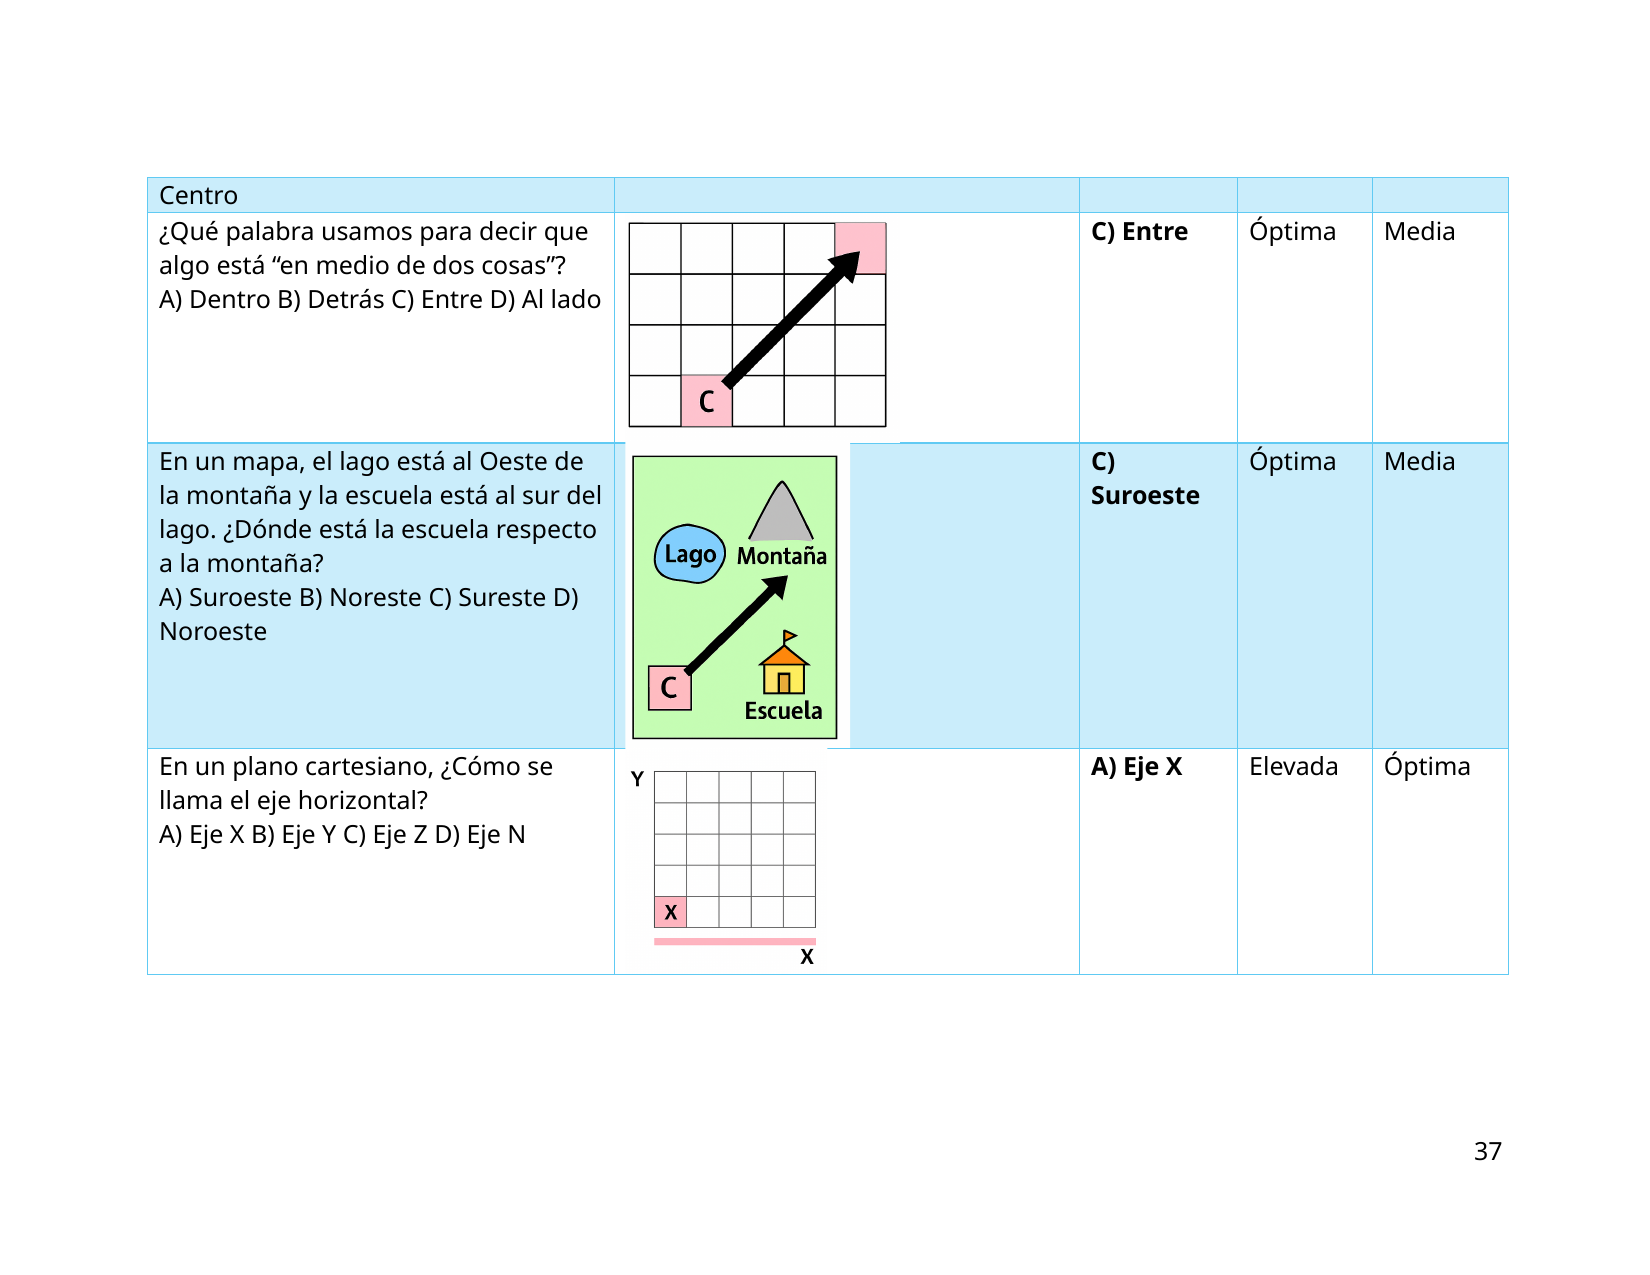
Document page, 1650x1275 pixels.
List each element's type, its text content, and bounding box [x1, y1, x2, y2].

table_cell [1080, 178, 1237, 212]
table_cell [661, 444, 1079, 748]
table_cell [615, 444, 625, 748]
table_cell [701, 749, 1079, 974]
table_cell [615, 749, 625, 974]
picture [625, 213, 707, 974]
table_cell Óptima [1238, 444, 1372, 748]
table_cell [615, 178, 1079, 212]
table_cell C) Suroeste [1080, 444, 1237, 748]
table_cell Centro [148, 178, 614, 212]
table_cell Óptima [1238, 213, 1372, 442]
table_cell Media [1373, 444, 1508, 748]
table_cell C) Entre [1080, 213, 1237, 442]
table_cell En un plano cartesiano, ¿Cómo se llama el eje horizontal? A) Eje X B) Eje Y C) Eje Z D) Eje N [148, 749, 614, 974]
table_cell [615, 213, 625, 442]
table_cell [1373, 178, 1508, 212]
table_cell [707, 213, 1079, 442]
table_cell Elevada [1238, 749, 1372, 974]
table_cell Media [1373, 213, 1508, 442]
table_cell Óptima [1373, 749, 1508, 974]
table_cell ¿Qué palabra usamos para decir que algo está “en medio de dos cosas”? A) Dentro B) Detrás C) Entre D) Al lado [148, 213, 614, 442]
table_cell A) Eje X [1080, 749, 1237, 974]
table_cell [1238, 178, 1372, 212]
table_cell En un mapa, el lago está al Oeste de la montaña y la escuela está al sur del lago. ¿Dónde está la escuela respecto a la montaña? A) Suroeste B) Noreste C) Sureste D) Noroeste [148, 444, 614, 748]
